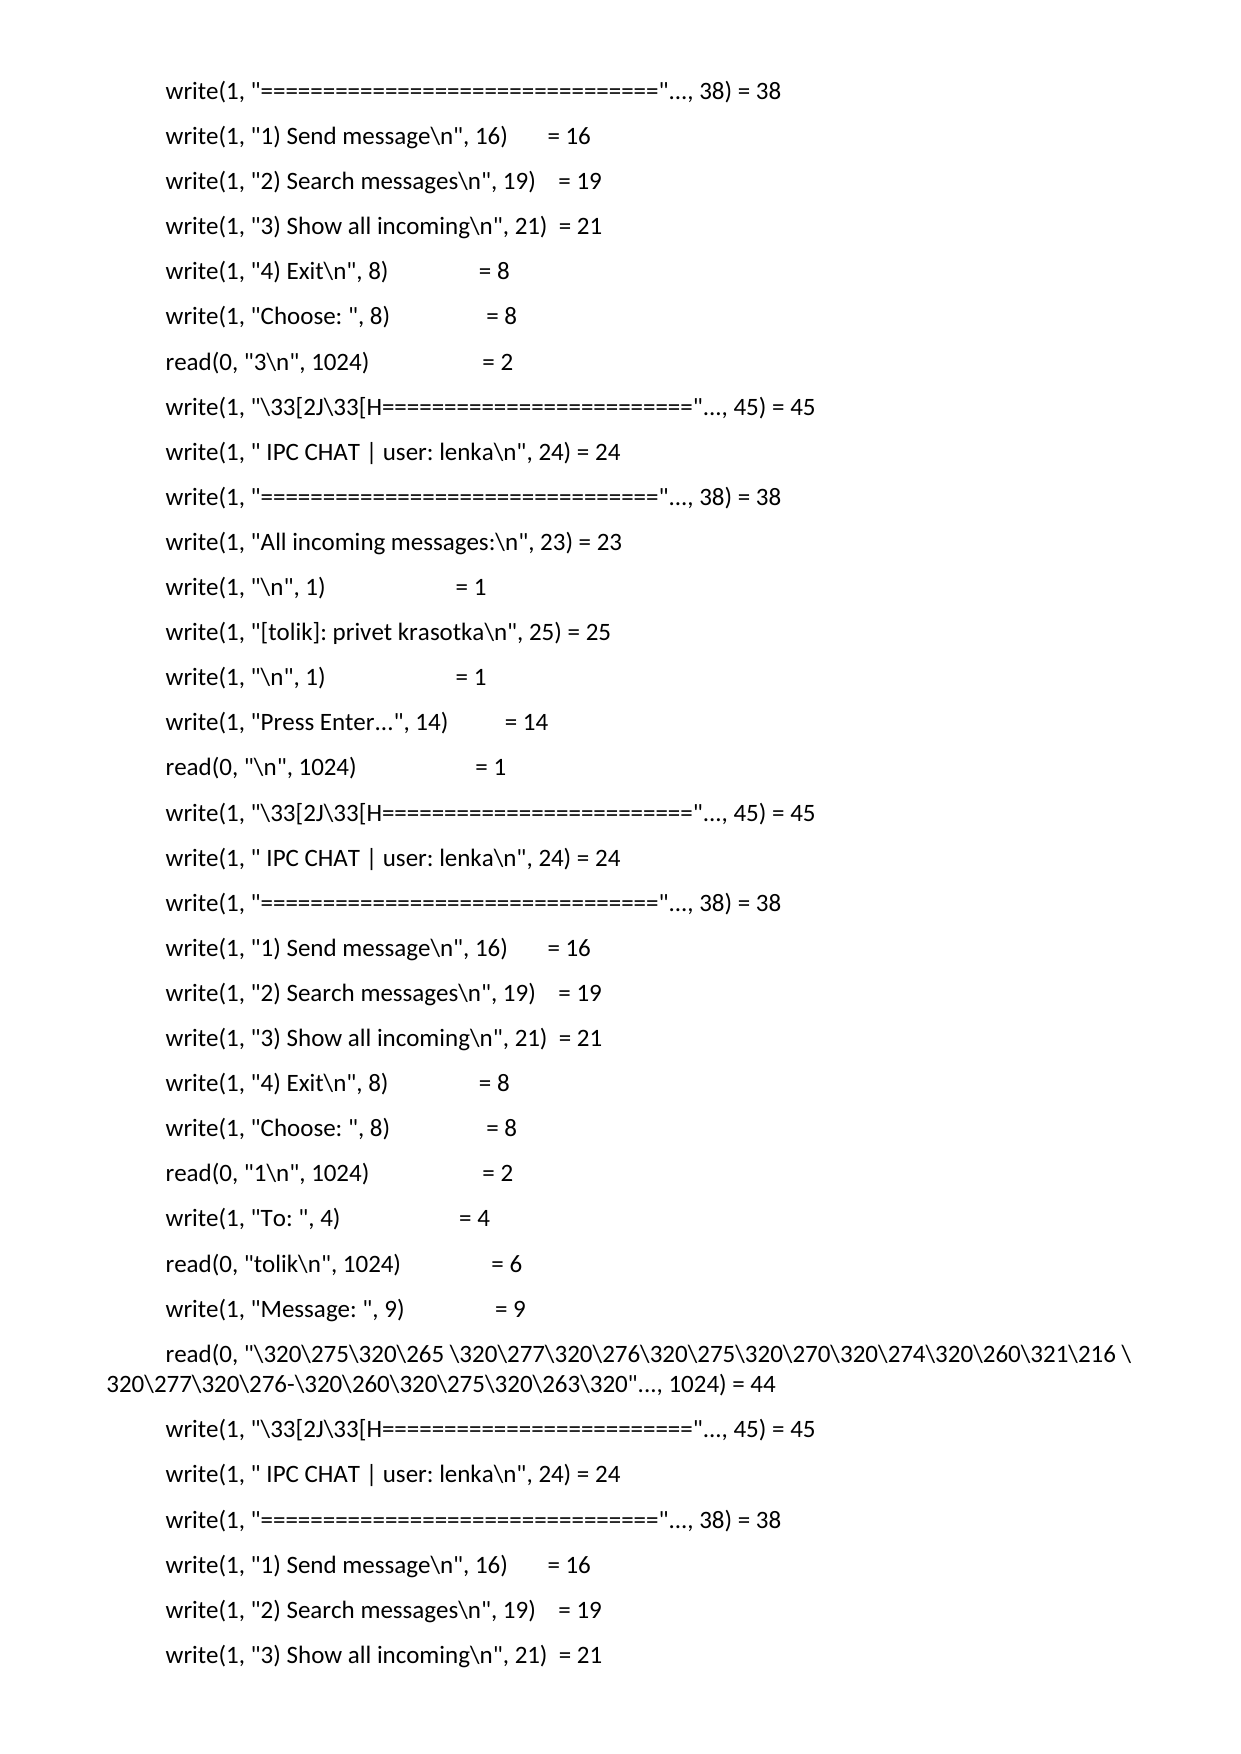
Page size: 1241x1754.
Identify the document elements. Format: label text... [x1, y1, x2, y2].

text write(1, "================================"..., 38) = 38 [106, 887, 1147, 917]
text write(1, "Press Enter...", 14) = 14 [106, 706, 1147, 737]
text write(1, "2) Search messages\n", 19) = 19 [106, 1594, 1147, 1624]
text read(0, "tolik\n", 1024) = 6 [106, 1248, 1147, 1278]
text write(1, "\33[2J\33[H========================="..., 45) = 45 [106, 391, 1147, 421]
text write(1, "Choose: ", 8) = 8 [106, 1112, 1147, 1143]
text write(1, "Message: ", 9) = 9 [106, 1293, 1147, 1323]
text write(1, "1) Send message\n", 16) = 16 [106, 932, 1147, 962]
text write(1, "\n", 1) = 1 [106, 661, 1147, 692]
text read(0, "1\n", 1024) = 2 [106, 1157, 1147, 1188]
text write(1, "================================"..., 38) = 38 [106, 481, 1147, 511]
text write(1, "\33[2J\33[H========================="..., 45) = 45 [106, 797, 1147, 827]
text write(1, "3) Show all incoming\n", 21) = 21 [106, 1639, 1147, 1669]
text write(1, " IPC CHAT | user: lenka\n", 24) = 24 [106, 436, 1147, 466]
text write(1, "4) Exit\n", 8) = 8 [106, 255, 1147, 286]
text write(1, "4) Exit\n", 8) = 8 [106, 1067, 1147, 1098]
text write(1, "1) Send message\n", 16) = 16 [106, 1549, 1147, 1579]
text write(1, "[tolik]: privet krasotka\n", 25) = 25 [106, 616, 1147, 647]
text write(1, "================================"..., 38) = 38 [106, 1504, 1147, 1534]
text write(1, "3) Show all incoming\n", 21) = 21 [106, 1022, 1147, 1053]
text write(1, "Choose: ", 8) = 8 [106, 301, 1147, 331]
text write(1, "To: ", 4) = 4 [106, 1203, 1147, 1233]
text write(1, "================================"..., 38) = 38 [106, 75, 1147, 106]
text write(1, "\33[2J\33[H========================="..., 45) = 45 [106, 1413, 1147, 1444]
text write(1, "1) Send message\n", 16) = 16 [106, 120, 1147, 151]
text read(0, "\320\275\320\265 \320\277\320\276\320\275\320\270\320\274\320\260\321\216 \320\277\320\276-\320\260\320\275\320\263\320"..., 1024) = 44 [106, 1338, 1147, 1399]
text read(0, "3\n", 1024) = 2 [106, 346, 1147, 376]
text write(1, "2) Search messages\n", 19) = 19 [106, 165, 1147, 196]
text write(1, "\n", 1) = 1 [106, 571, 1147, 602]
text write(1, "2) Search messages\n", 19) = 19 [106, 977, 1147, 1008]
text write(1, "All incoming messages:\n", 23) = 23 [106, 526, 1147, 557]
text write(1, "3) Show all incoming\n", 21) = 21 [106, 210, 1147, 241]
text read(0, "\n", 1024) = 1 [106, 752, 1147, 782]
text write(1, " IPC CHAT | user: lenka\n", 24) = 24 [106, 842, 1147, 872]
text write(1, " IPC CHAT | user: lenka\n", 24) = 24 [106, 1459, 1147, 1489]
